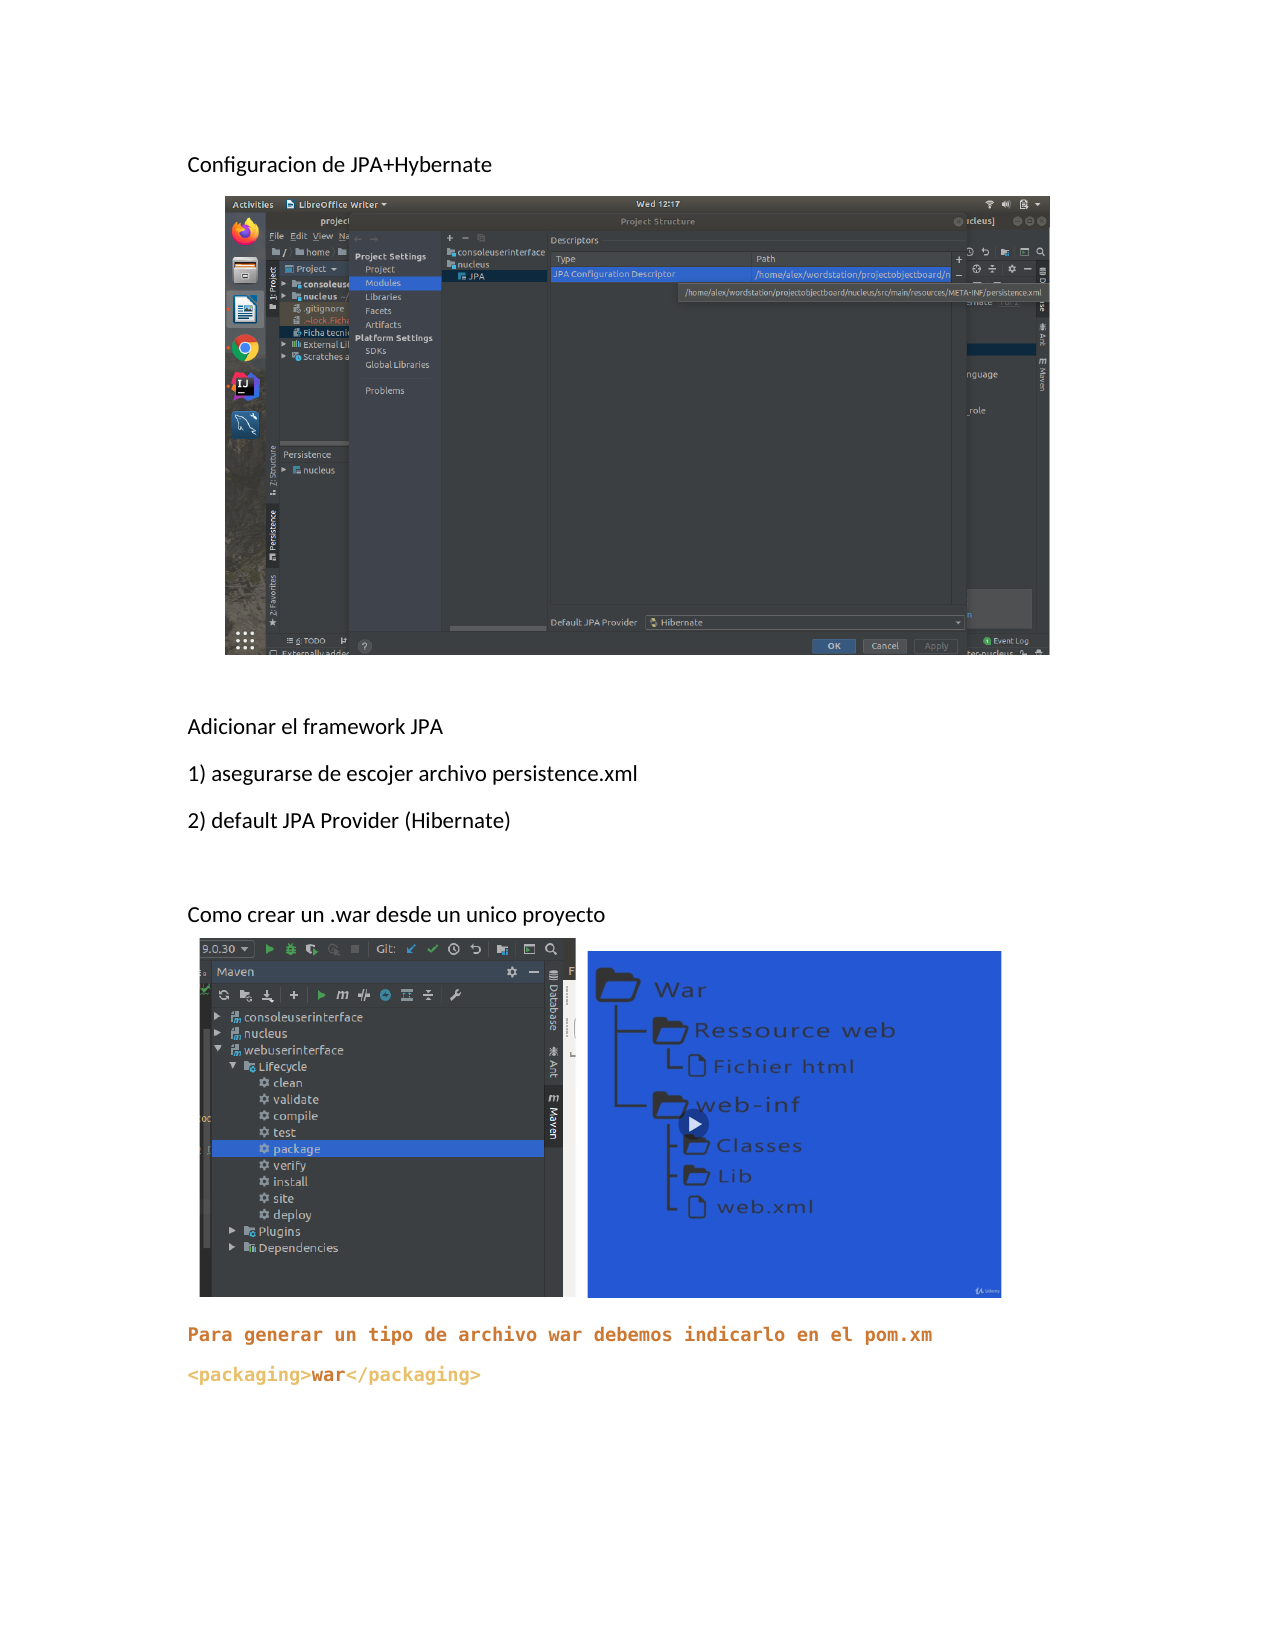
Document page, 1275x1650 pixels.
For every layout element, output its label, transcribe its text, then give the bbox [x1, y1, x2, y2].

text 2) default JPA Provider (Hibernate) [187, 806, 1087, 834]
text <packaging>war</packaging> [187, 1364, 1087, 1386]
text Adicionar el framework JPA [187, 712, 1087, 741]
text 1) asegurarse de escojer archivo persistence.xml [187, 759, 1087, 787]
text Para generar un tipo de archivo war debemos indicarlo en el pom.xm [187, 1323, 1087, 1345]
text Como crear un .war desde un unico proyecto [187, 900, 1087, 928]
text Configuracion de JPA+Hybernate [187, 150, 1087, 178]
